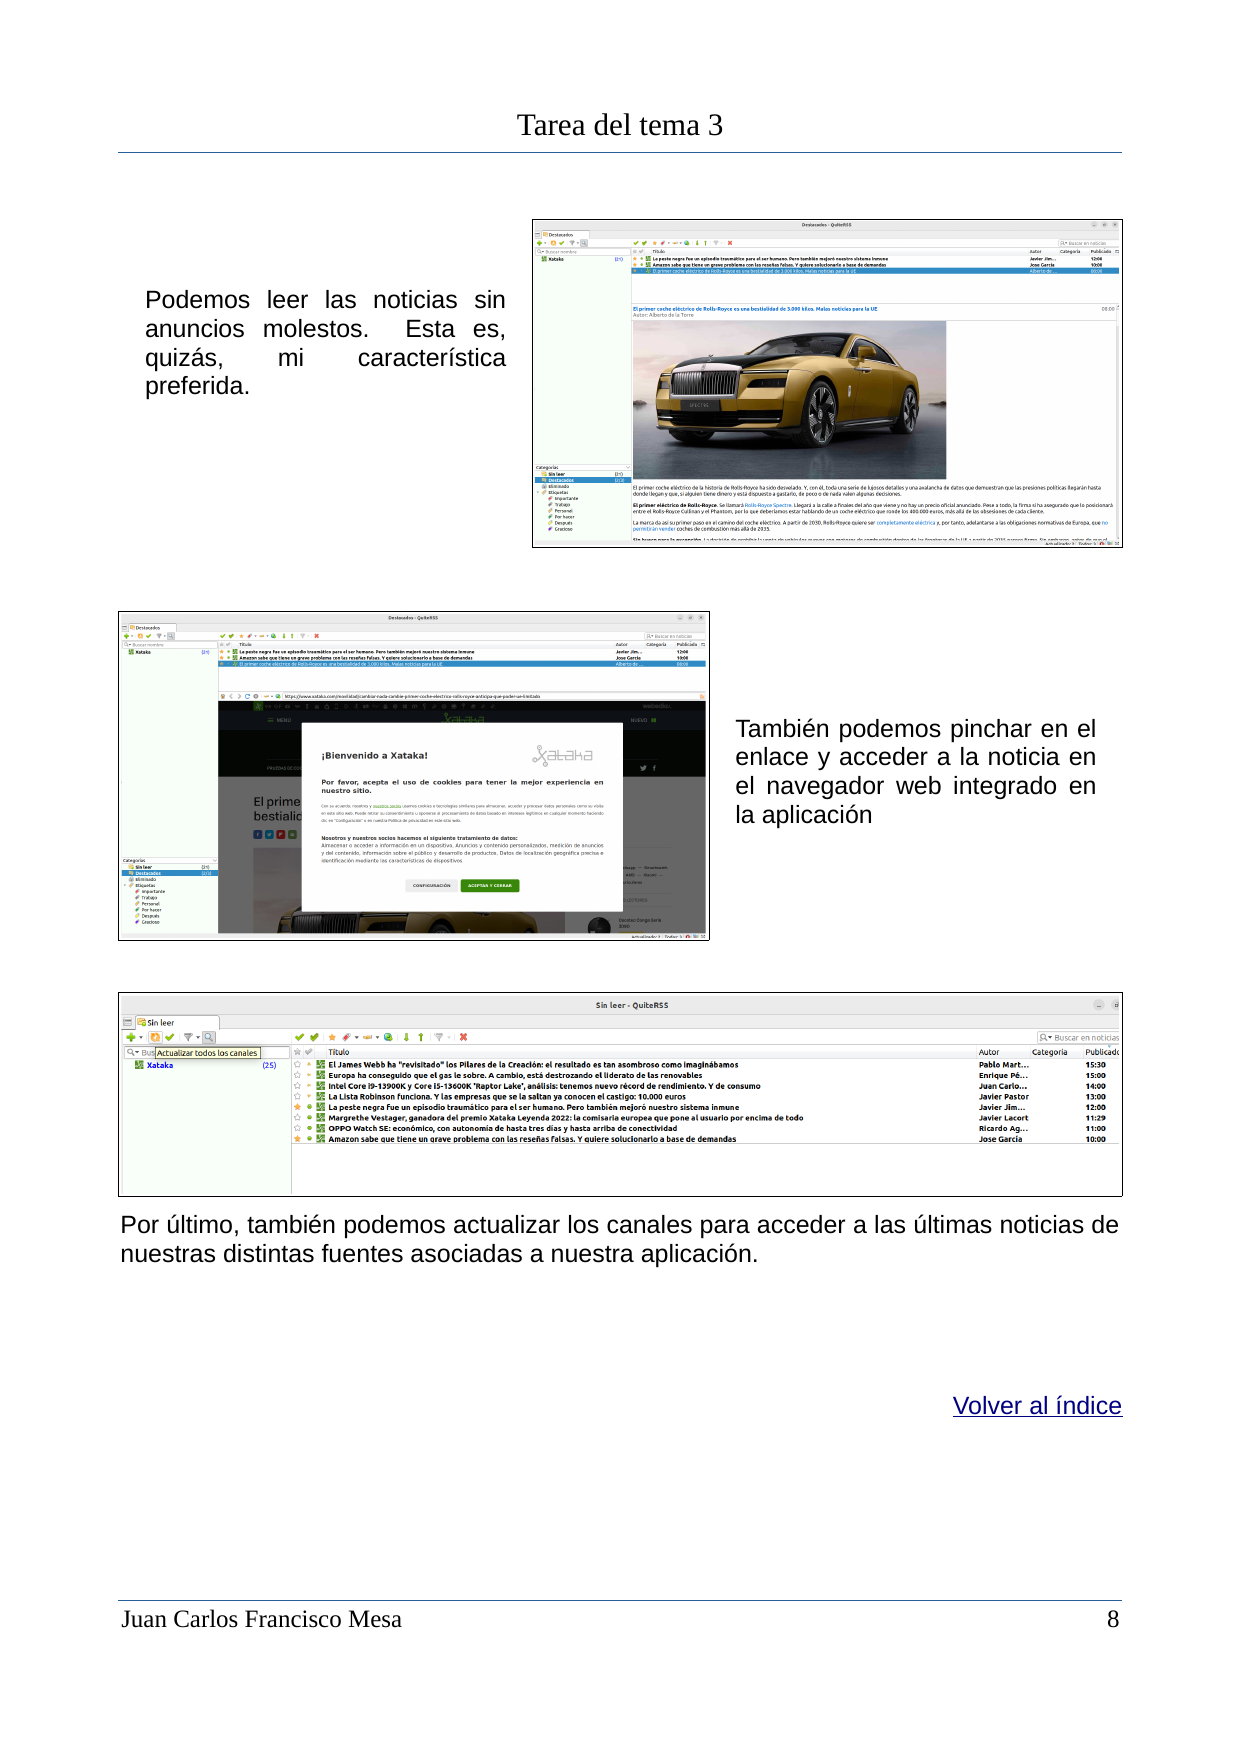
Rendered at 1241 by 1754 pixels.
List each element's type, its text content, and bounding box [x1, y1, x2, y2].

picture [121, 995, 1119, 1194]
text Volver al índice [118, 1391, 1122, 1420]
picture [121, 614, 706, 938]
picture [534, 221, 1119, 545]
